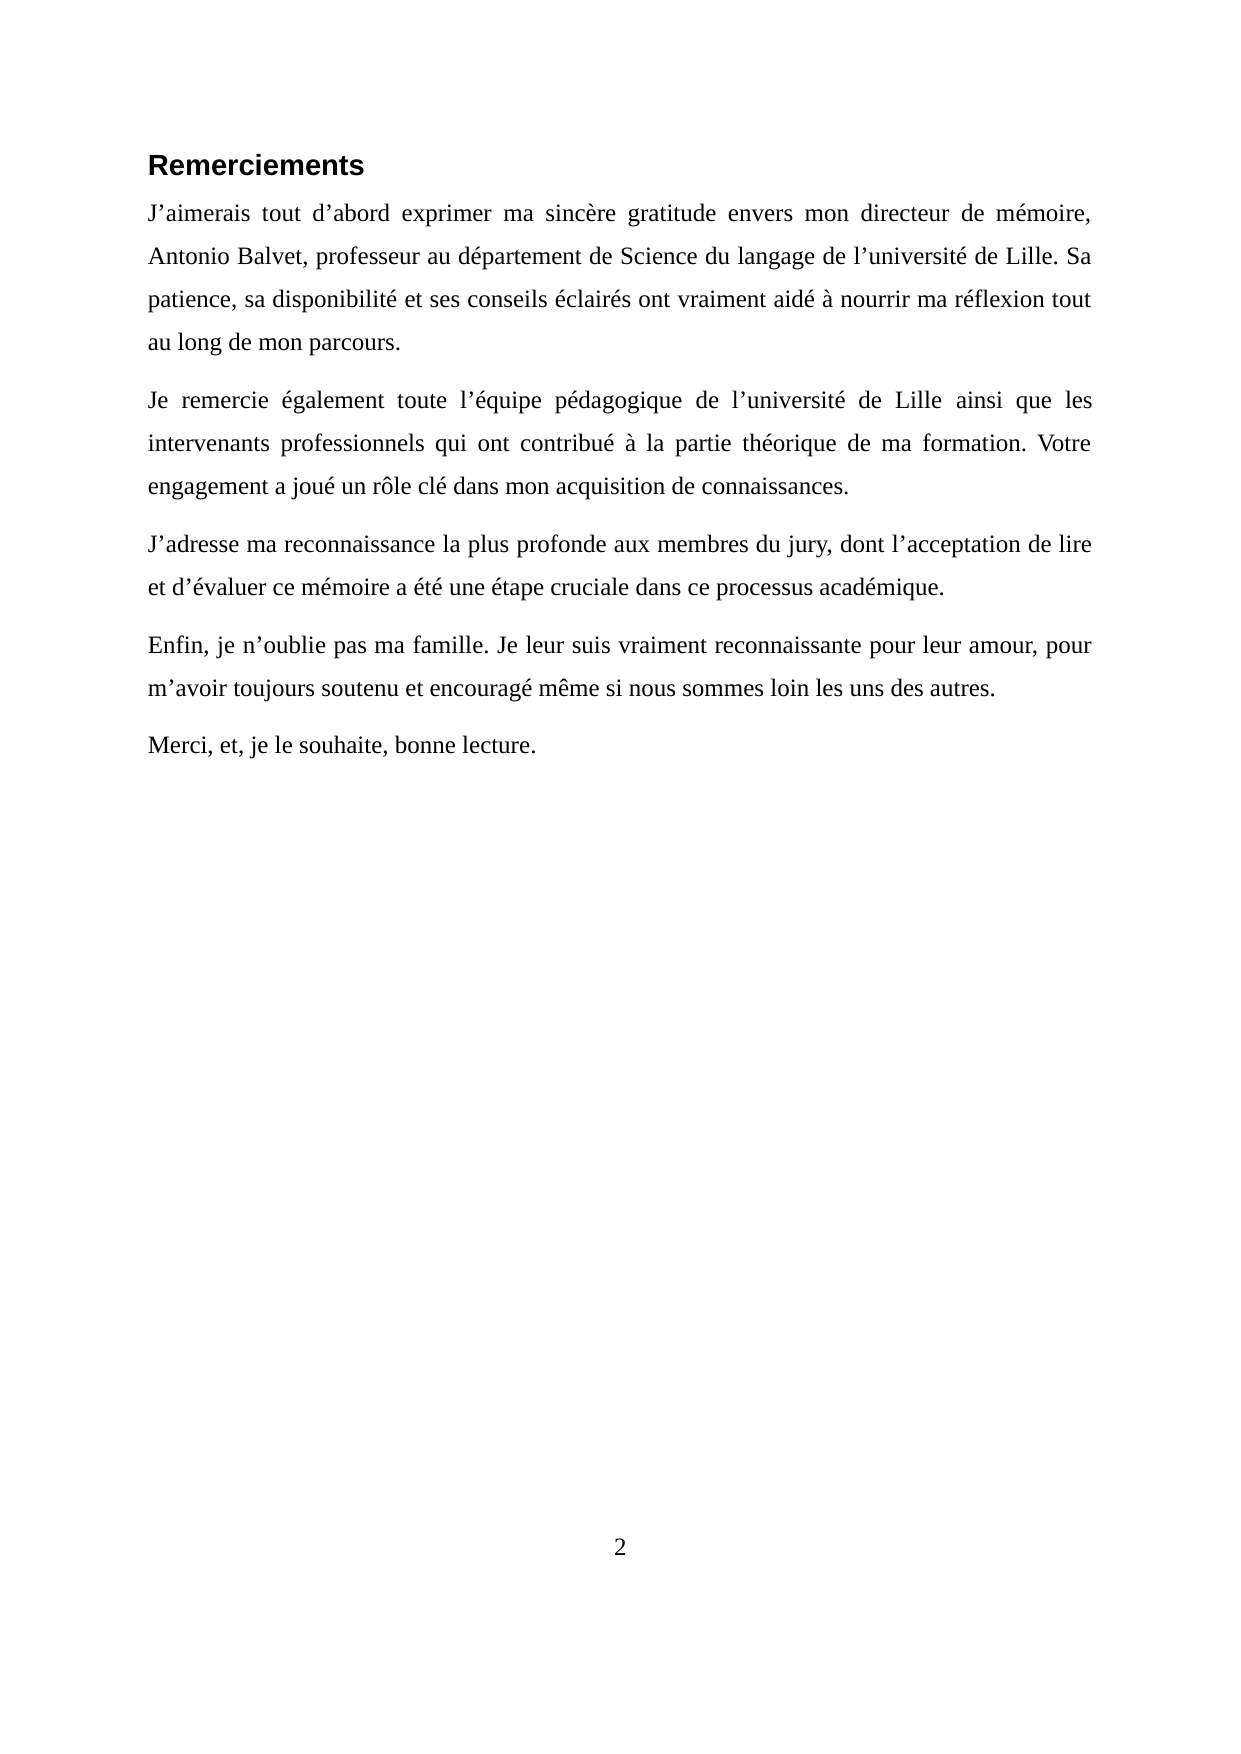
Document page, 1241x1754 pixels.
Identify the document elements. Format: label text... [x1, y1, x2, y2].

text Je remercie également toute l’équipe pédagogique de l’université de Lille ainsi que les intervenants professionnels qui ont contribué à la partie théorique de ma formation. Votre engagement a joué un rôle clé dans mon acquisition de connaissances. [148, 385, 1092, 500]
text J’aimerais tout d’abord exprimer ma sincère gratitude envers mon directeur de mémoire, Antonio Balvet, professeur au département de Science du langage de l’université de Lille. Sa patience, sa disponibilité et ses conseils éclairés ont vraiment aidé à nourrir ma réflexion tout au long de mon parcours. [148, 198, 1092, 356]
text Enfin, je n’oublie pas ma famille. Je leur suis vraiment reconnaissante pour leur amour, pour m’avoir toujours soutenu et encouragé même si nous sommes loin les uns des autres. [148, 630, 1092, 702]
subtitle Remerciements [148, 148, 1092, 181]
text Merci, et, je le souhaite, bonne lecture. [148, 731, 1092, 759]
text J’adresse ma reconnaissance la plus profonde aux membres du jury, dont l’acceptation de lire et d’évaluer ce mémoire a été une étape cruciale dans ce processus académique. [148, 529, 1092, 601]
